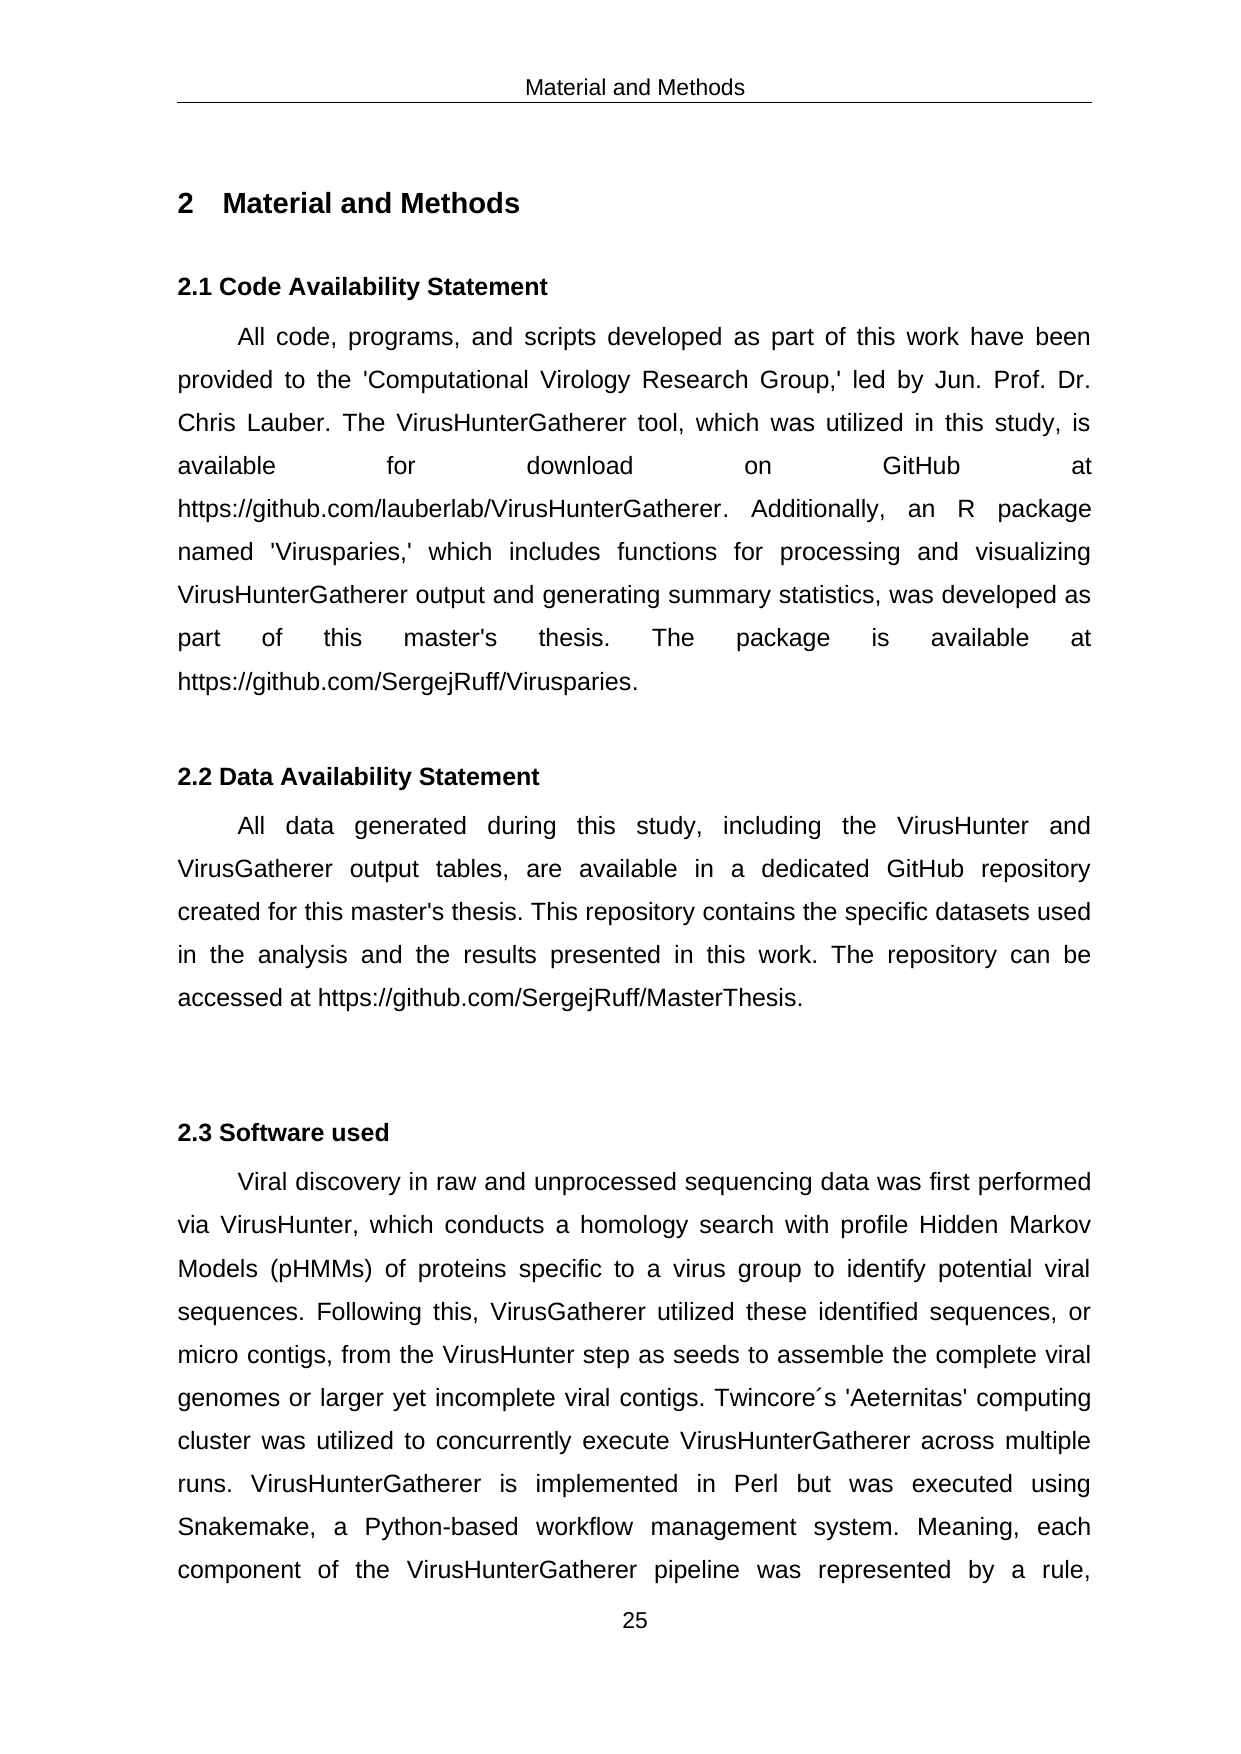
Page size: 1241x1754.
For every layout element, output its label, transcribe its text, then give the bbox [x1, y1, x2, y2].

subtitle 2.1 Code Availability Statement [177, 272, 1092, 301]
subtitle Material and Methods [177, 186, 1092, 220]
subtitle 2.3 Software used [177, 1118, 1092, 1147]
text All data generated during this study, including the VirusHunter and VirusGatherer output tables, are available in a dedicated GitHub repository created for this master's thesis. This repository contains the specific datasets used in the analysis and the results presented in this work. The repository can be accessed at https://github.com/SergejRuff/MasterThesis. [177, 811, 1092, 1012]
subtitle 2.2 Data Availability Statement [177, 762, 1092, 790]
text Viral discovery in raw and unprocessed sequencing data was first performed via VirusHunter, which conducts a homology search with profile Hidden Markov Models (pHMMs) of proteins specific to a virus group to identify potential viral sequences. Following this, VirusGatherer utilized these identified sequences, or micro contigs, from the VirusHunter step as seeds to assemble the complete viral genomes or larger yet incomplete viral contigs. Twincore´s 'Aeternitas' computing cluster was utilized to concurrently execute VirusHunterGatherer across multiple runs. VirusHunterGatherer is implemented in Perl but was executed using Snakemake, a Python-based workflow management system. Meaning, each component of the VirusHunterGatherer pipeline was represented by a rule, [177, 1167, 1092, 1584]
text All code, programs, and scripts developed as part of this work have been provided to the 'Computational Virology Research Group,' led by Jun. Prof. Dr. Chris Lauber. The VirusHunterGatherer tool, which was utilized in this study, is available for download on GitHub at https://github.com/lauberlab/VirusHunterGatherer. Additionally, an R package named 'Virusparies,' which includes functions for processing and visualizing VirusHunterGatherer output and generating summary statistics, was developed as part of this master's thesis. The package is available at https://github.com/SergejRuff/Virusparies. [177, 321, 1092, 695]
